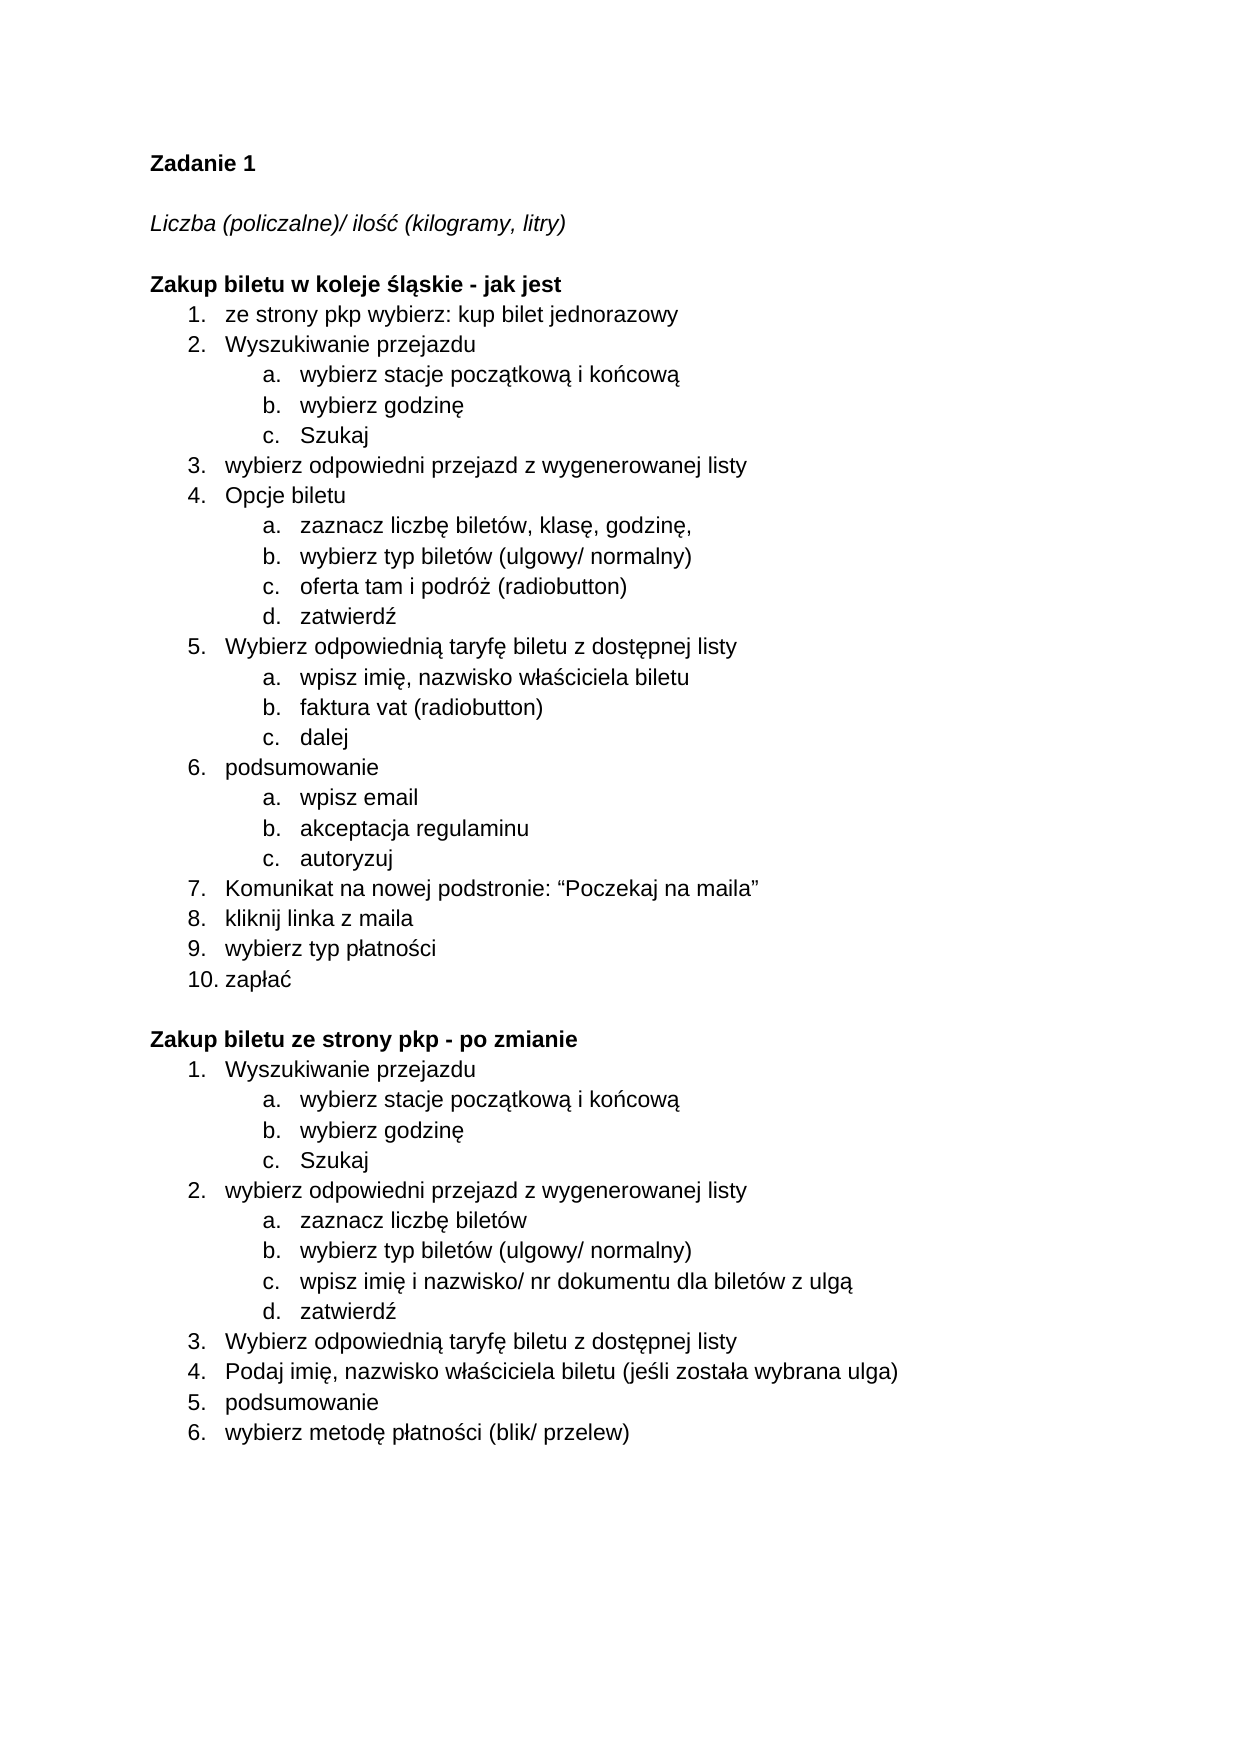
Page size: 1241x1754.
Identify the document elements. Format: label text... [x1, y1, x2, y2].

list dalej [262, 724, 1090, 750]
list wybierz stacje początkową i końcową [262, 361, 1090, 388]
list zatwierdź [262, 1298, 1090, 1324]
list wybierz typ biletów (ulgowy/ normalny) [262, 1237, 1090, 1264]
text Zakup biletu w koleje śląskie - jak jest [150, 271, 1090, 297]
list Szukaj [262, 1147, 1090, 1173]
list oferta tam i podróż (radiobutton) [262, 573, 1090, 599]
list wybierz typ biletów (ulgowy/ normalny) [262, 543, 1090, 569]
list Wybierz odpowiednią taryfę biletu z dostępnej listy [187, 633, 1090, 660]
list kliknij linka z maila [187, 905, 1090, 932]
text Zakup biletu ze strony pkp - po zmianie [150, 1026, 1090, 1052]
text Zadanie 1 [150, 150, 1090, 176]
list Wybierz odpowiednią taryfę biletu z dostępnej listy [187, 1328, 1090, 1354]
list ze strony pkp wybierz: kup bilet jednorazowy [187, 301, 1090, 327]
list podsumowanie [187, 754, 1090, 781]
list zaznacz liczbę biletów, klasę, godzinę, [262, 512, 1090, 539]
list wpisz imię i nazwisko/ nr dokumentu dla biletów z ulgą [262, 1268, 1090, 1294]
text Liczba (policzalne)/ ilość (kilogramy, litry) [150, 210, 1090, 237]
list Szukaj [262, 422, 1090, 448]
list zaznacz liczbę biletów [262, 1207, 1090, 1234]
list podsumowanie [187, 1388, 1090, 1415]
list Podaj imię, nazwisko właściciela biletu (jeśli została wybrana ulga) [187, 1358, 1090, 1385]
list wpisz email [262, 784, 1090, 811]
list wybierz godzinę [262, 392, 1090, 418]
list wpisz imię, nazwisko właściciela biletu [262, 663, 1090, 690]
list autoryzuj [262, 845, 1090, 871]
list wybierz odpowiedni przejazd z wygenerowanej listy [187, 452, 1090, 478]
list zatwierdź [262, 603, 1090, 629]
list Komunikat na nowej podstronie: “Poczekaj na maila” [187, 875, 1090, 901]
list faktura vat (radiobutton) [262, 694, 1090, 720]
list wybierz odpowiedni przejazd z wygenerowanej listy [187, 1177, 1090, 1203]
list wybierz godzinę [262, 1117, 1090, 1143]
list wybierz typ płatności [187, 935, 1090, 962]
list wybierz stacje początkową i końcową [262, 1086, 1090, 1113]
list akceptacja regulaminu [262, 814, 1090, 841]
list zapłać [187, 966, 1090, 992]
list Wyszukiwanie przejazdu [187, 331, 1090, 358]
list wybierz metodę płatności (blik/ przelew) [187, 1419, 1090, 1445]
list Opcje biletu [187, 482, 1090, 509]
list Wyszukiwanie przejazdu [187, 1056, 1090, 1083]
